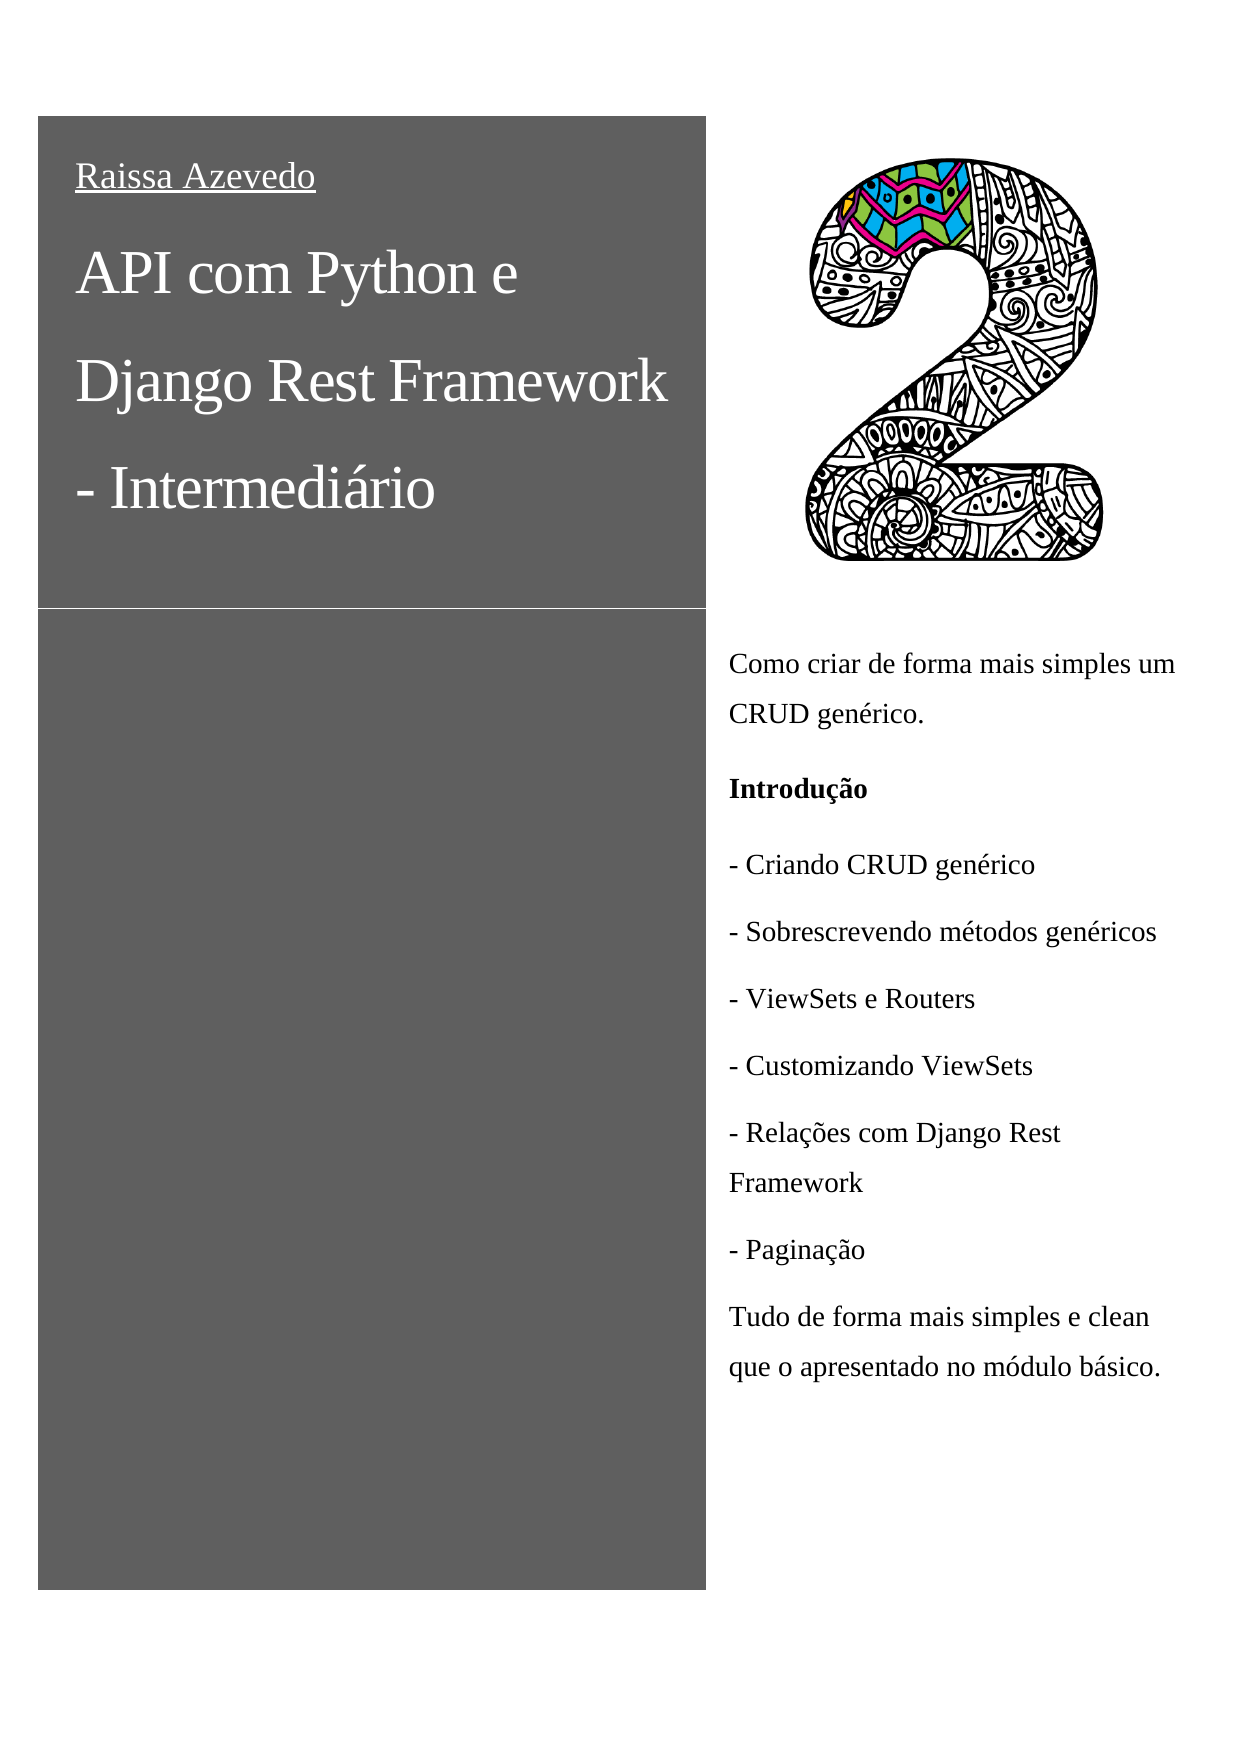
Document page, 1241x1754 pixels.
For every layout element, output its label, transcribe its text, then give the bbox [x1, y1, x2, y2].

table_cell Como criar de forma mais simples um CRUD genérico. Introdução - Criando CRUD genérico - Sobrescrevendo métodos genéricos - ViewSets e Routers - Customizando ViewSets - Relações com Django Rest Framework - Paginação Tudo de forma mais simples e clean que o apresentado no módulo básico. [706, 609, 1203, 1590]
picture [798, 153, 1110, 561]
table_cell [38, 609, 706, 1590]
table_header [706, 116, 1203, 608]
table_header Raissa Azevedo API com Python e Django Rest Framework - Intermediário [38, 116, 706, 608]
